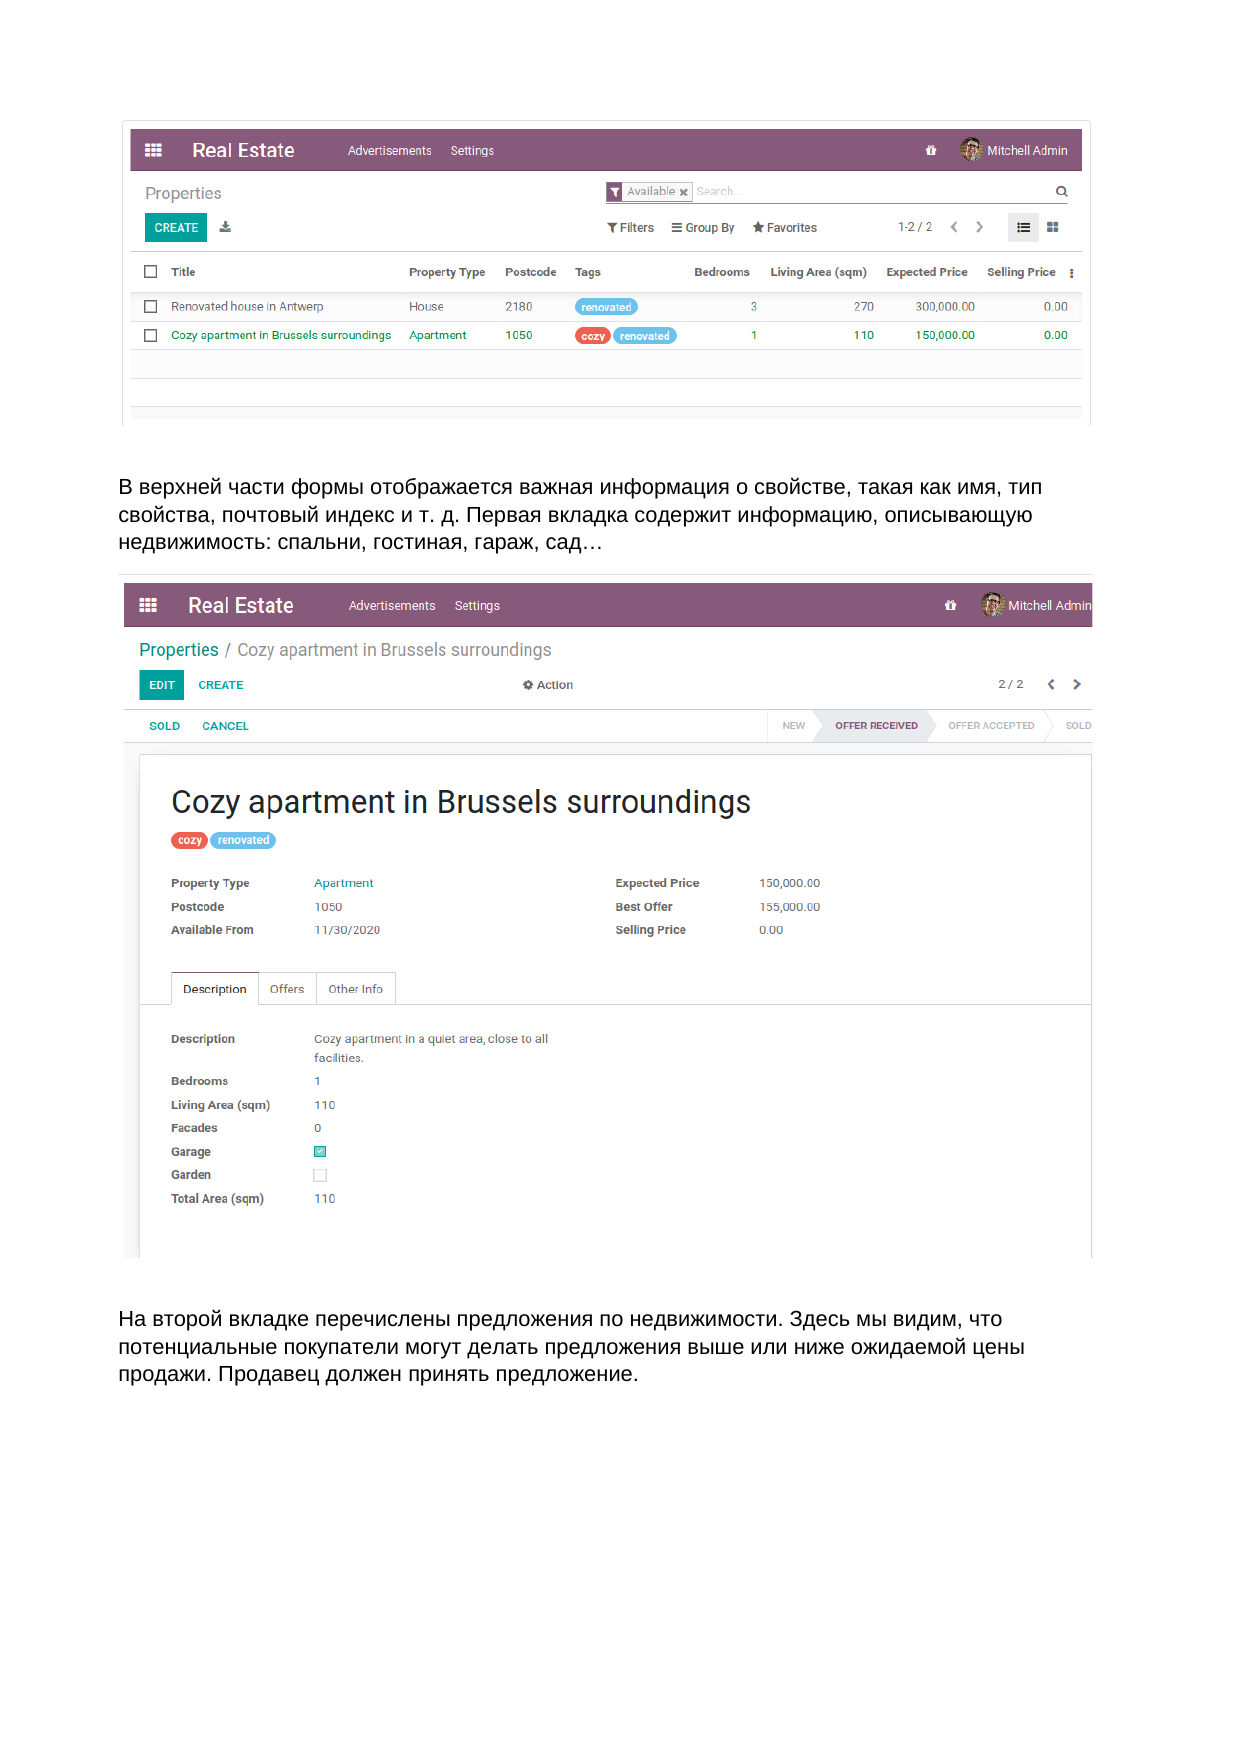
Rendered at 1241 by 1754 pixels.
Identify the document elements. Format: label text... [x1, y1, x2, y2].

picture [118, 572, 1093, 1258]
text В верхней части формы отображается важная информация о свойстве, такая как имя, тип свойства, почтовый индекс и т. д. Первая вкладка содержит информацию, описывающую недвижимость: спальни, гостиная, гараж, сад… [118, 444, 1122, 554]
text На второй вкладке перечислены предложения по недвижимости. Здесь мы видим, что потенциальные покупатели могут делать предложения выше или ниже ожидаемой цены продажи. Продавец должен принять предложение. [118, 1276, 1122, 1386]
picture [118, 118, 1093, 426]
